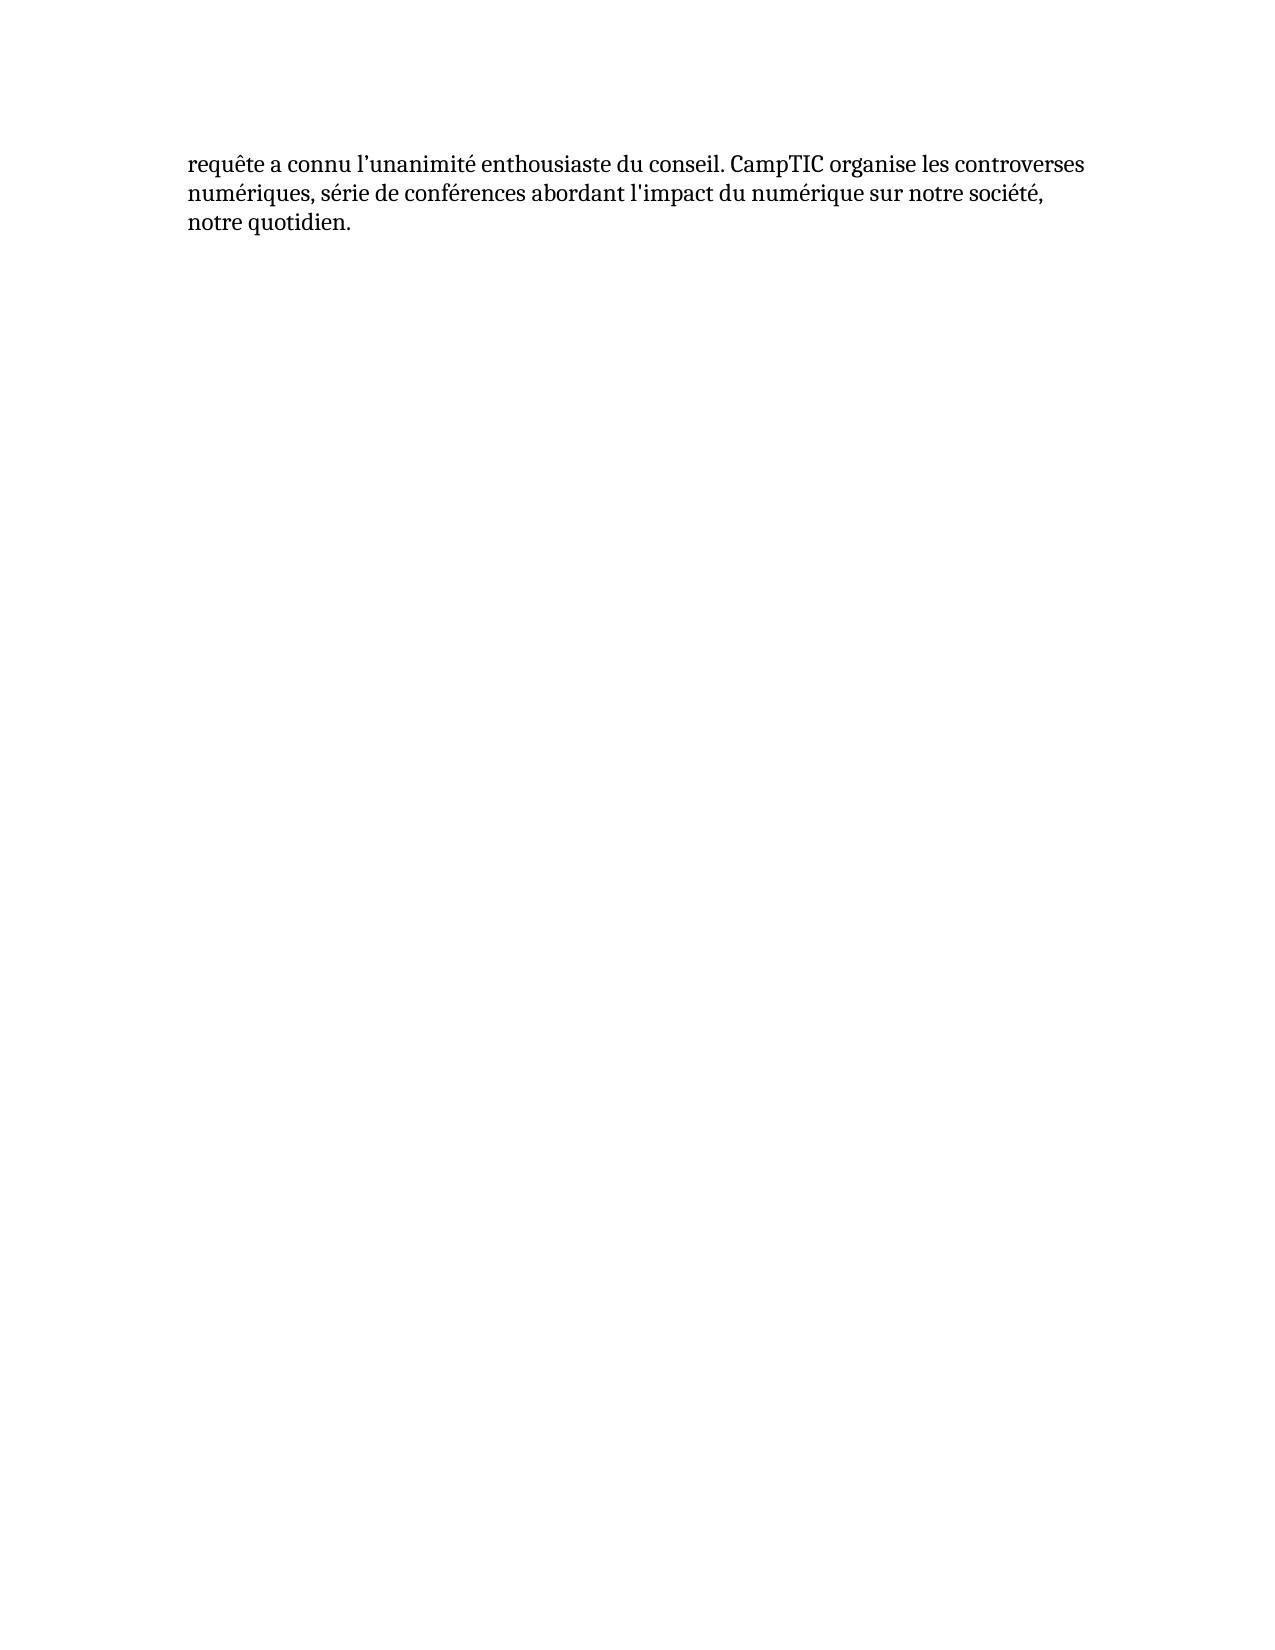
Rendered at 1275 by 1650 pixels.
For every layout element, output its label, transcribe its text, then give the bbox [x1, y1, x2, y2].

text L’association lorientaise CampTIC a demandé au conseil d’administration l’autorisation d’héberge leurs controverses numériques dans les locaux de la FABrique du Loch; la requête a connu l’unanimité enthousiaste du conseil. CampTIC organise les controverses numériques, série de conférences abordant l'impact du numérique sur notre société, notre quotidien. [187, 150, 1087, 236]
